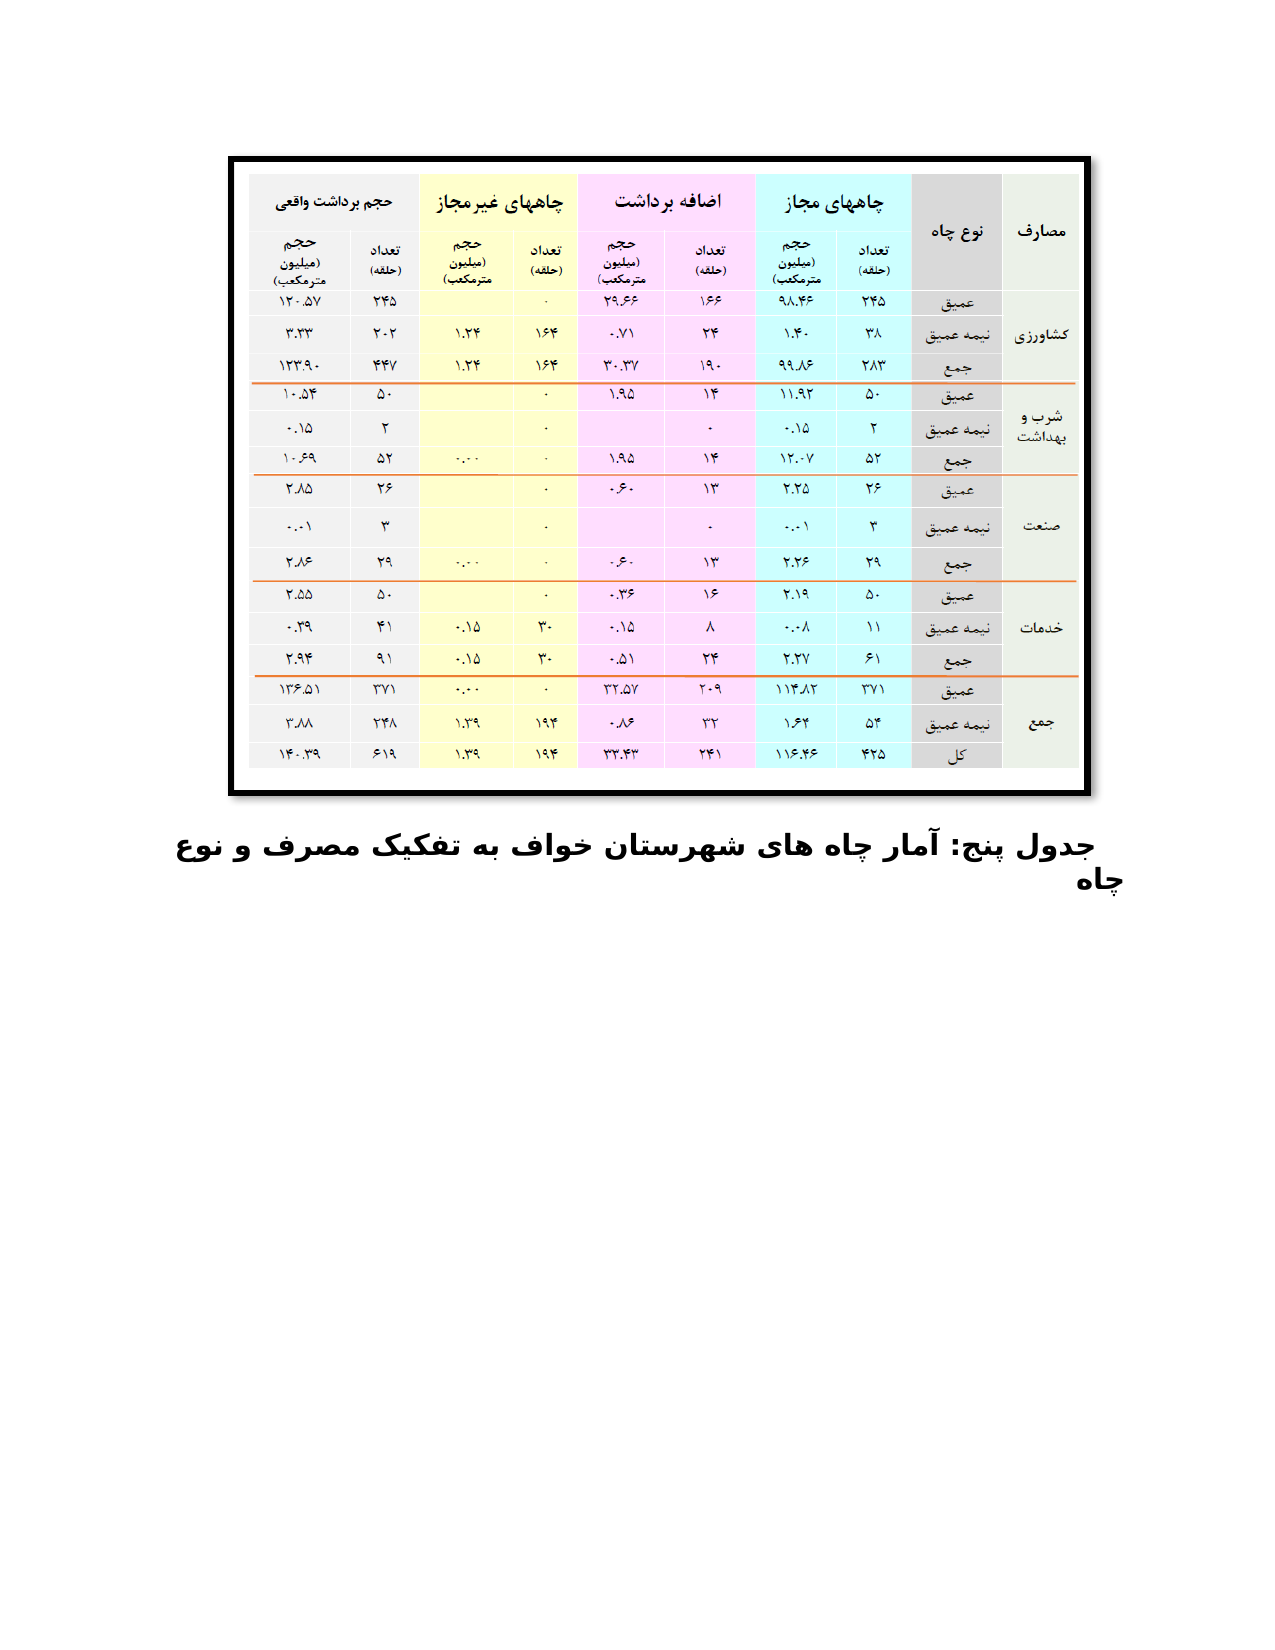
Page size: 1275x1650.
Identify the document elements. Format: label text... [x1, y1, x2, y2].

text جدول پنج: آمار چاه های شهرستان خواف به تفکیک مصرف و نوع چاه [150, 150, 1125, 896]
picture [234, 162, 1084, 790]
